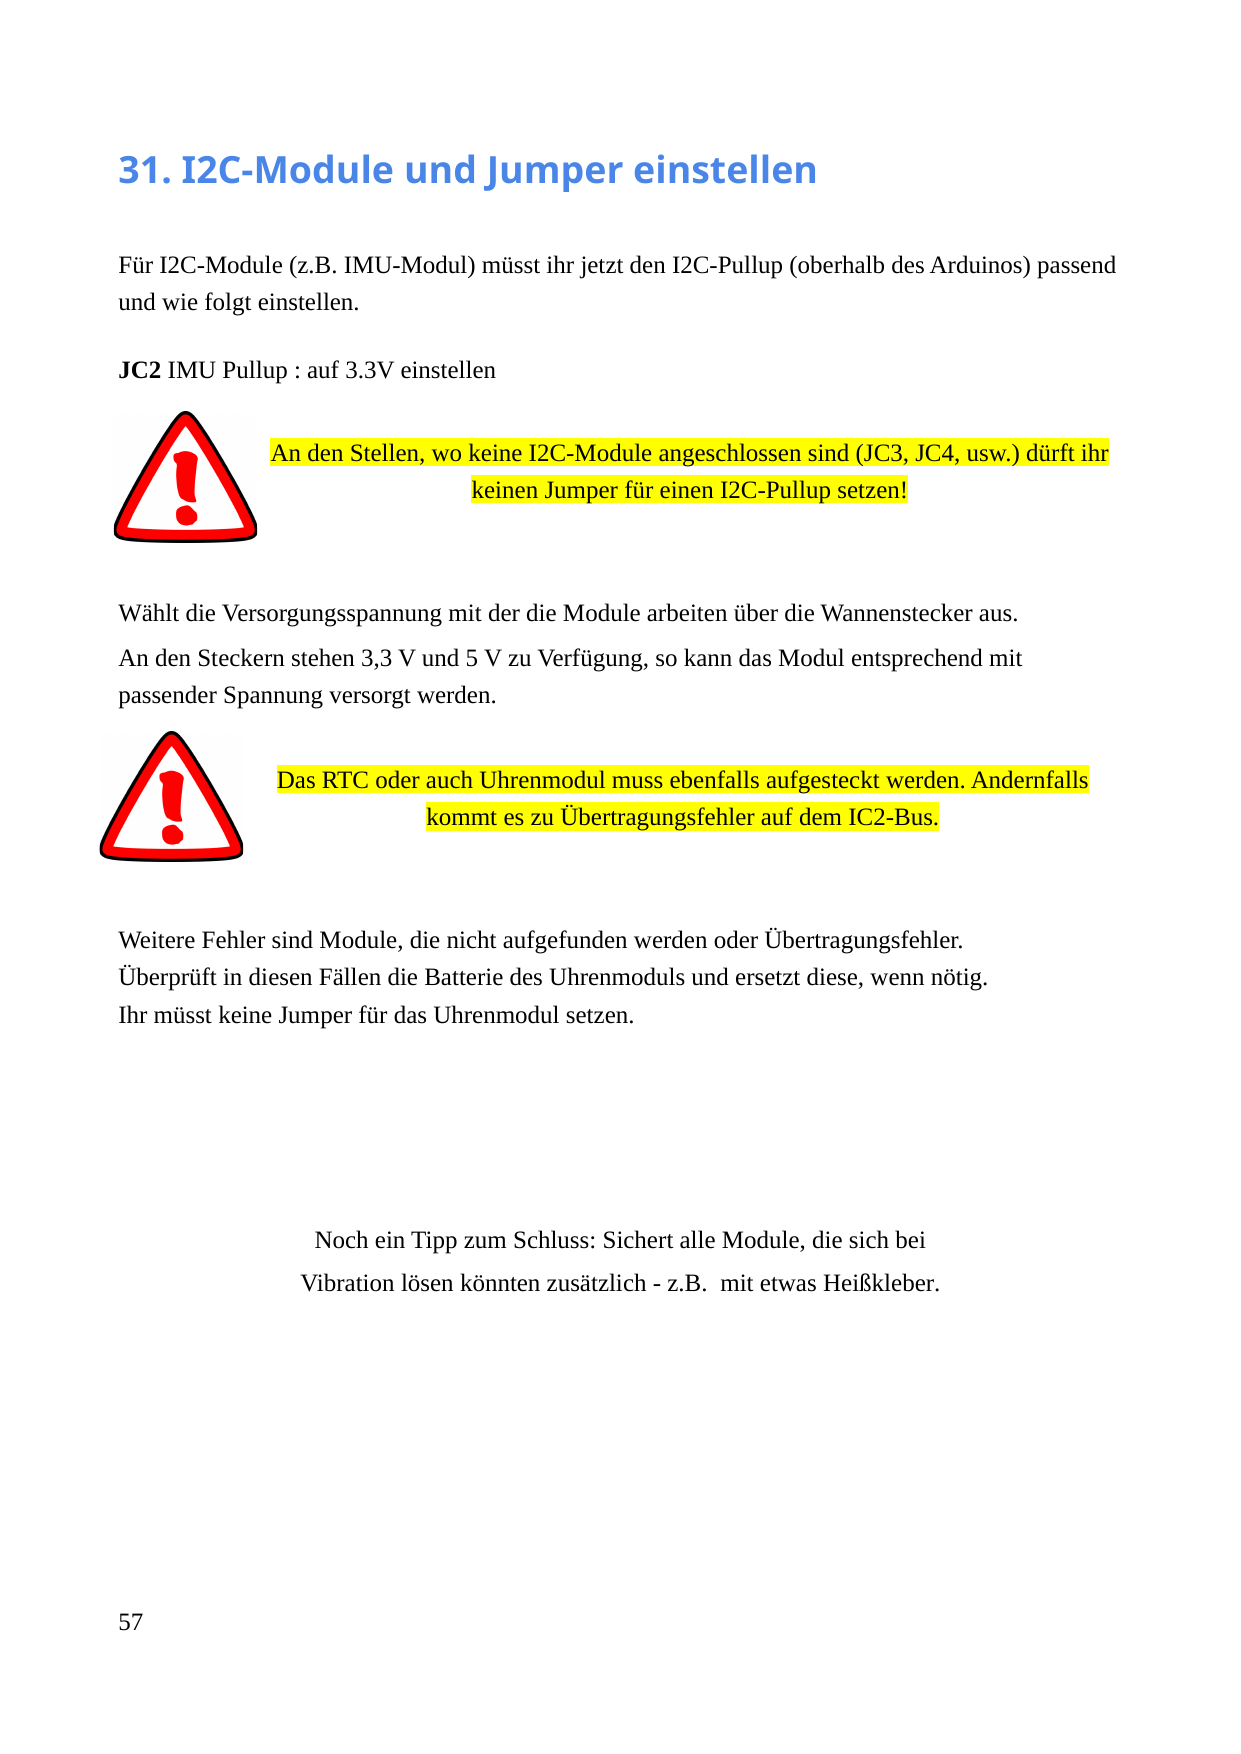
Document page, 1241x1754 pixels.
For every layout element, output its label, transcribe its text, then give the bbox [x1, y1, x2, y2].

picture [113, 411, 258, 543]
text An den Steckern stehen 3,3 V und 5 V zu Verfügung, so kann das Modul entsprechend mit passender Spannung versorgt werden. [118, 637, 1122, 711]
text Vibration lösen könnten zusätzlich - z.B. mit etwas Heißkleber. [118, 1262, 1122, 1299]
text Das RTC oder auch Uhrenmodul muss ebenfalls aufgesteckt werden. Andernfalls kommt es zu Übertragungsfehler auf dem IC2-Bus. [244, 758, 1122, 833]
text Weitere Fehler sind Module, die nicht aufgefunden werden oder Übertragungsfehler. Überprüft in diesen Fällen die Batterie des Uhrenmoduls und ersetzt diese, wenn nötig. Ihr müsst keine Jumper für das Uhrenmodul setzen. [118, 919, 1122, 1031]
text Wählt die Versorgungsspannung mit der die Module arbeiten über die Wannenstecker aus. [118, 592, 1122, 629]
text An den Stellen, wo keine I2C-Module angeschlossen sind (JC3, JC4, usw.) dürft ihr keinen Jumper für einen I2C-Pullup setzen! [258, 431, 1122, 506]
picture [99, 731, 244, 862]
text Noch ein Tipp zum Schluss: Sichert alle Module, die sich bei [118, 1218, 1122, 1256]
text Für I2C-Module (z.B. IMU-Modul) müsst ihr jetzt den I2C-Pullup (oberhalb des Arduinos) passend und wie folgt einstellen. [118, 207, 1122, 355]
text JC2 IMU Pullup : auf 3.3V einstellen [118, 355, 1122, 384]
subtitle 31. I2C-Module und Jumper einstellen [118, 143, 1122, 194]
